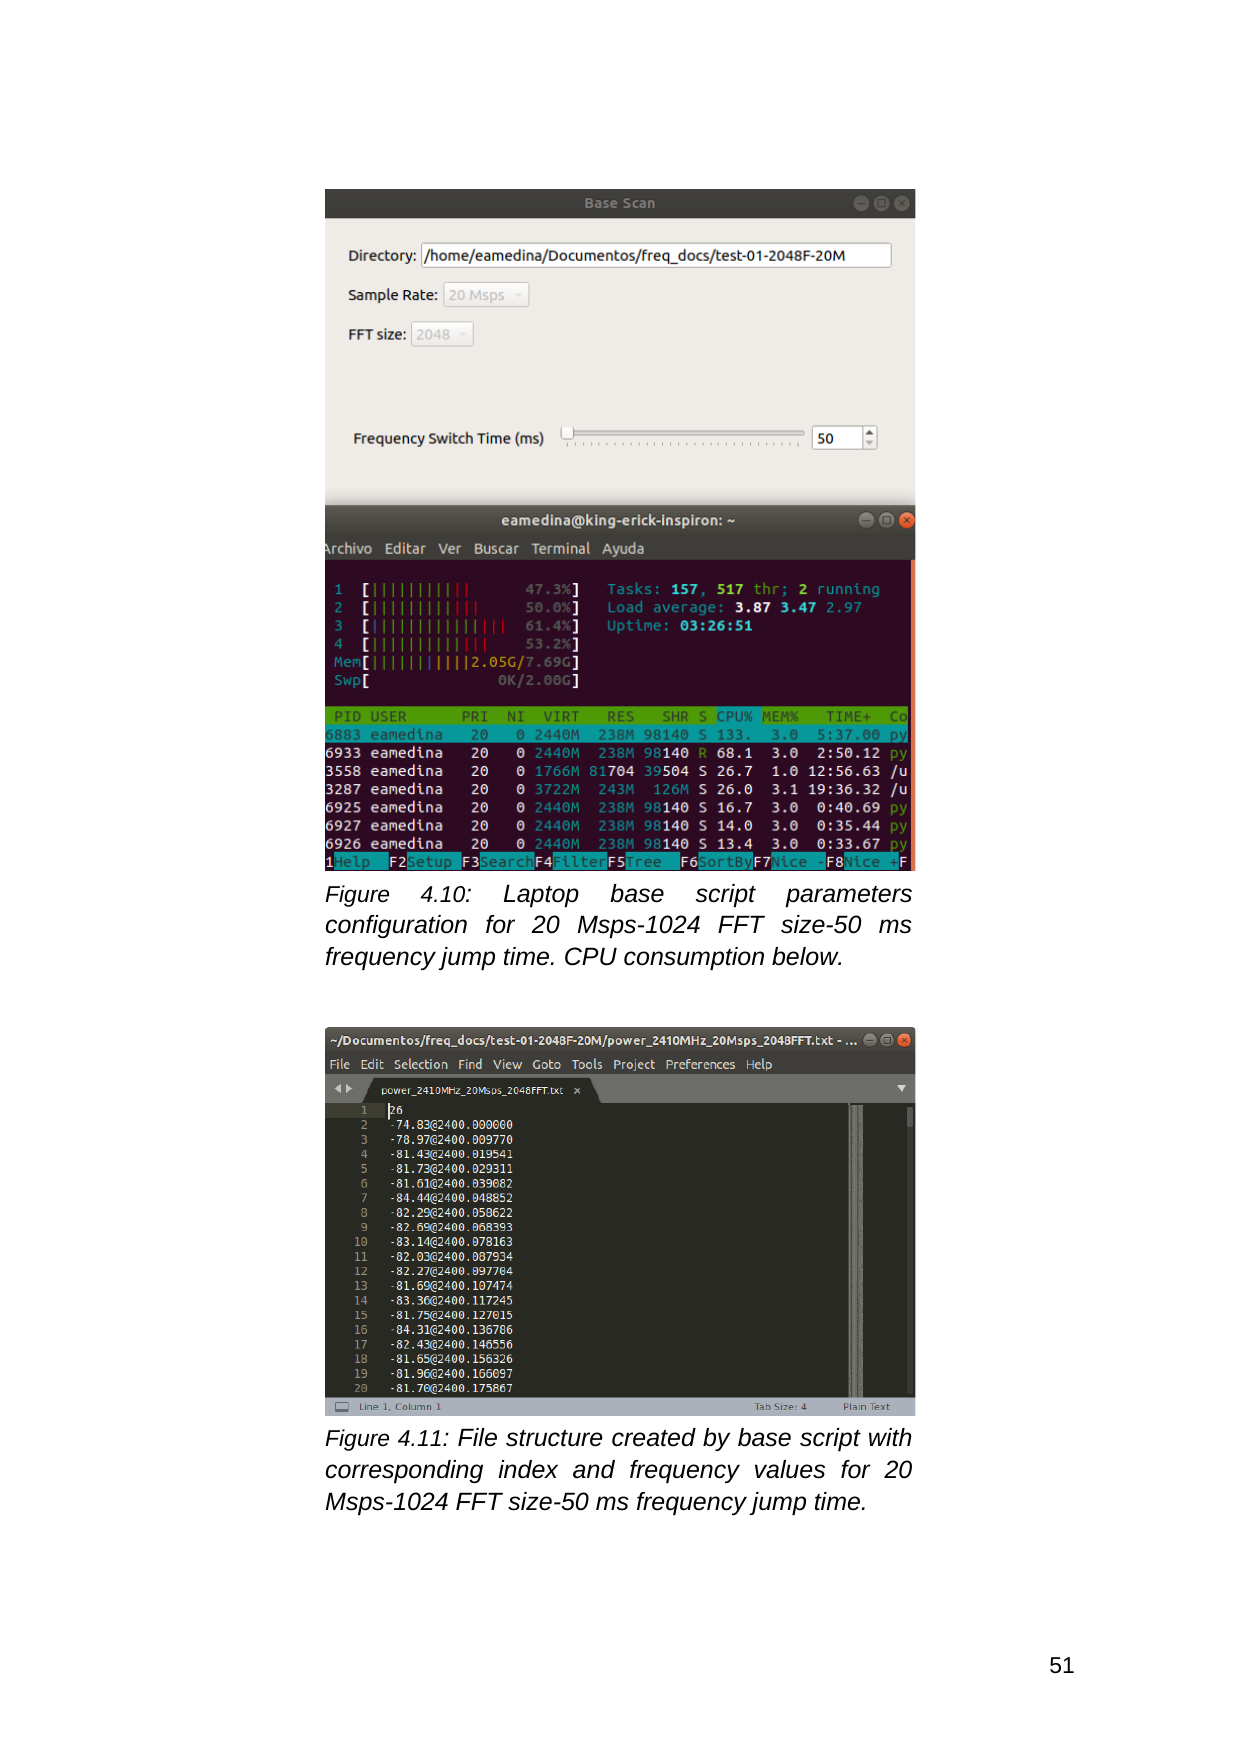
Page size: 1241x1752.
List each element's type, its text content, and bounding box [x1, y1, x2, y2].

picture [325, 1027, 916, 1416]
text Figure 4.11: File structure created by base script with corresponding index and frequency values for 20 Msps-1024 FFT size-50 ms frequency jump time. [325, 1416, 915, 1515]
text Figure 4.10: Laptop base script parameters configuration for 20 Msps-1024 FFT size-50 ms frequency jump time. CPU consumption below. [325, 871, 915, 971]
picture [325, 189, 916, 871]
